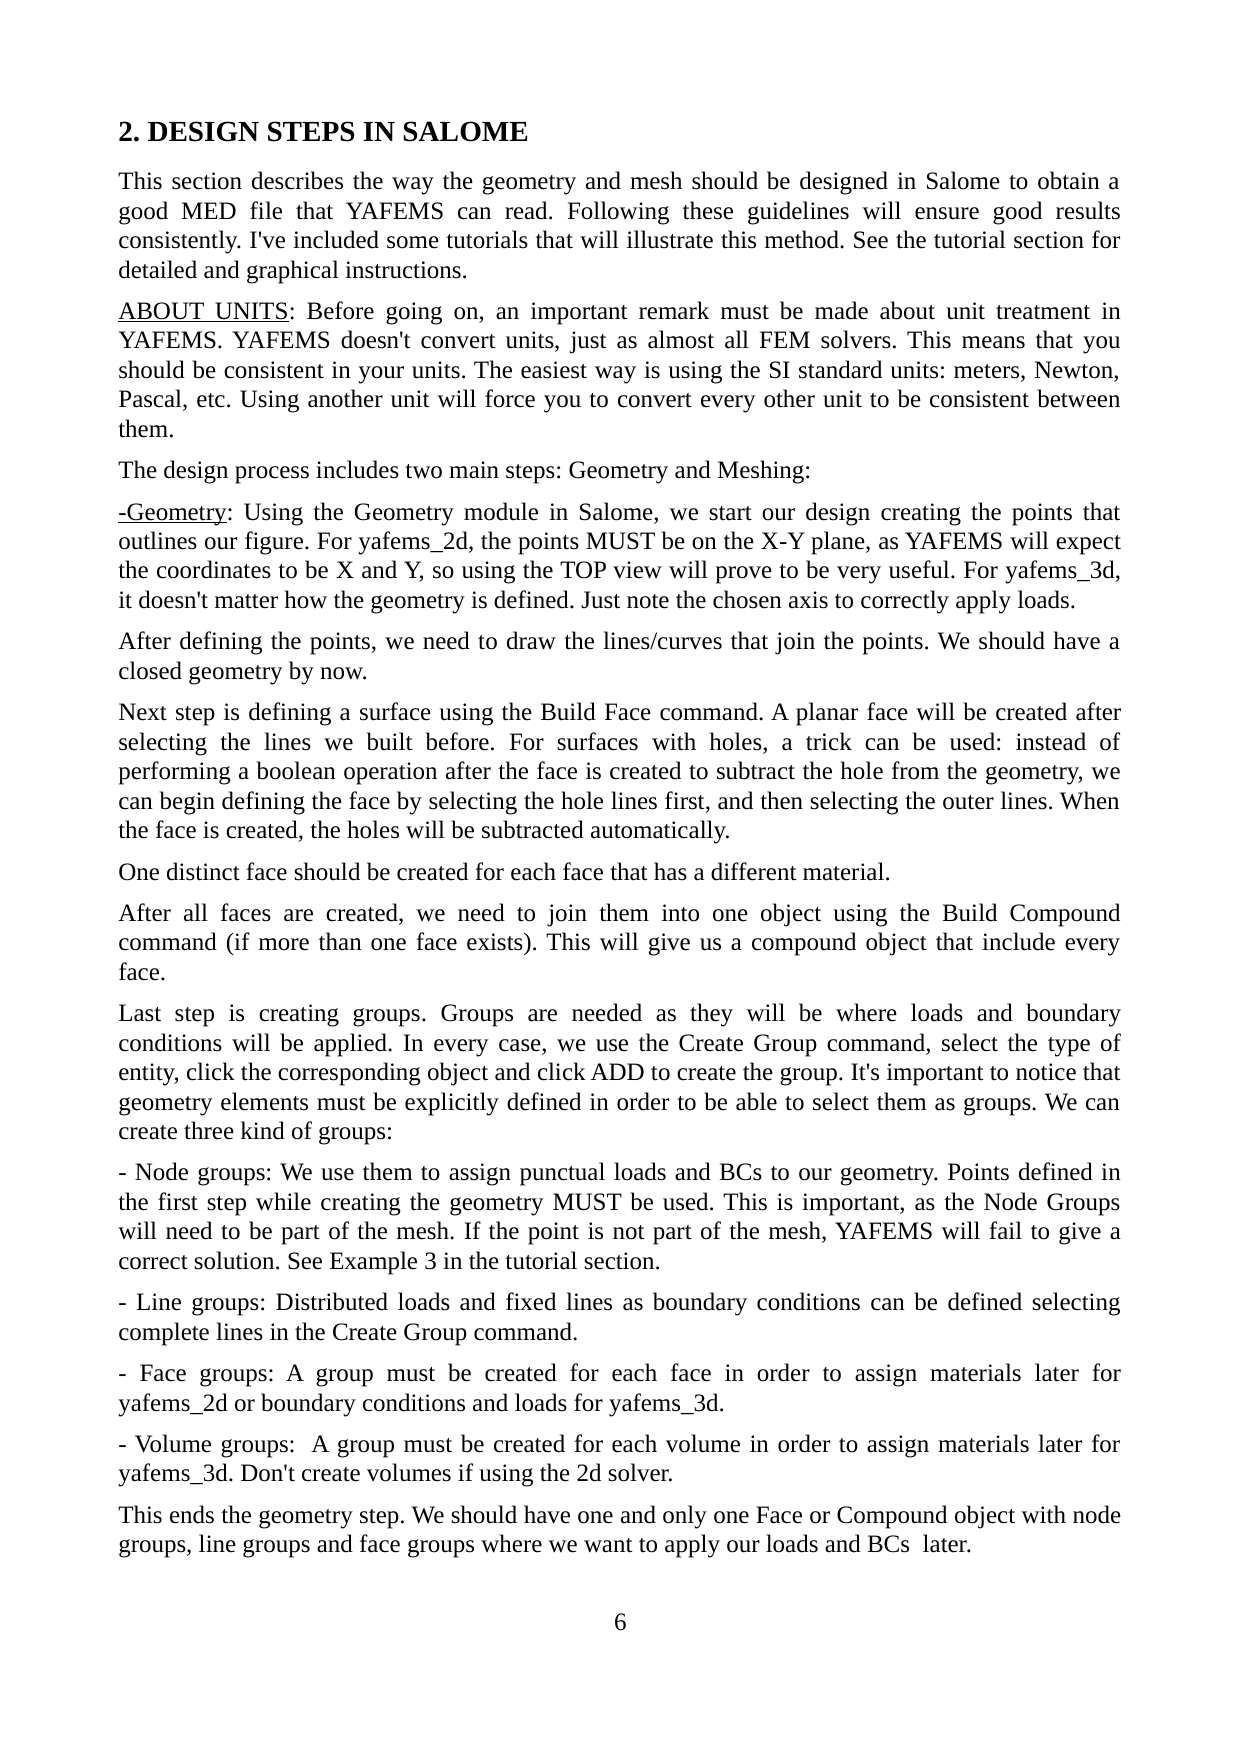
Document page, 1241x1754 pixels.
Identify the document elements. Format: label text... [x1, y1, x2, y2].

text ABOUT UNITS: Before going on, an important remark must be made about unit treatment in YAFEMS. YAFEMS doesn't convert units, just as almost all FEM solvers. This means that you should be consistent in your units. The easiest way is using the SI standard units: meters, Newton, Pascal, etc. Using another unit will force you to convert every other unit to be consistent between them. [118, 296, 1122, 443]
subtitle 2. DESIGN STEPS IN SALOME [118, 118, 1122, 148]
text - Line groups: Distributed loads and fixed lines as boundary conditions can be defined selecting complete lines in the Create Group command. [118, 1287, 1122, 1346]
text Last step is creating groups. Groups are needed as they will be where loads and boundary conditions will be applied. In every case, we use the Create Group command, select the type of entity, click the corresponding object and click ADD to create the group. It's important to notice that geometry elements must be explicitly defined in order to be able to select them as groups. We can create three kind of groups: [118, 998, 1122, 1145]
text -Geometry: Using the Geometry module in Salome, we start our design creating the points that outlines our figure. For yafems_2d, the points MUST be on the X-Y plane, as YAFEMS will expect the coordinates to be X and Y, so using the TOP view will prove to be very useful. For yafems_3d, it doesn't matter how the geometry is defined. Just note the chosen axis to correctly apply loads. [118, 496, 1122, 614]
text This ends the geometry step. We should have one and only one Face or Compound object with node groups, line groups and face groups where we want to apply our loads and BCs later. [118, 1499, 1122, 1558]
text After all faces are created, we need to join them into one object using the Build Compound command (if more than one face exists). This will give us a compound object that include every face. [118, 898, 1122, 986]
text After defining the points, we need to draw the lines/curves that join the points. We should have a closed geometry by now. [118, 626, 1122, 685]
text - Volume groups: A group must be created for each volume in order to assign materials later for yafems_3d. Don't create volumes if using the 2d solver. [118, 1429, 1122, 1488]
text Next step is defining a surface using the Build Face command. A planar face will be created after selecting the lines we built before. For surfaces with holes, a trick can be used: instead of performing a boolean operation after the face is created to subtract the hole from the geometry, we can begin defining the face by selecting the hole lines first, and then selecting the outer lines. When the face is created, the holes will be subtracted automatically. [118, 697, 1122, 844]
text This section describes the way the geometry and mesh should be designed in Salome to obtain a good MED file that YAFEMS can read. Following these guidelines will ensure good results consistently. I've included some tutorials that will illustrate this method. See the tutorial section for detailed and graphical instructions. [118, 166, 1122, 284]
text One distinct face should be created for each face that has a different material. [118, 856, 1122, 886]
text - Face groups: A group must be created for each face in order to assign materials later for yafems_2d or boundary conditions and loads for yafems_3d. [118, 1358, 1122, 1417]
text The design process includes two main steps: Geometry and Meshing: [118, 455, 1122, 484]
text - Node groups: We use them to assign punctual loads and BCs to our geometry. Points defined in the first step while creating the geometry MUST be used. This is important, as the Node Groups will need to be part of the mesh. If the point is not part of the mesh, YAFEMS will fail to give a correct solution. See Example 3 in the tutorial section. [118, 1157, 1122, 1275]
